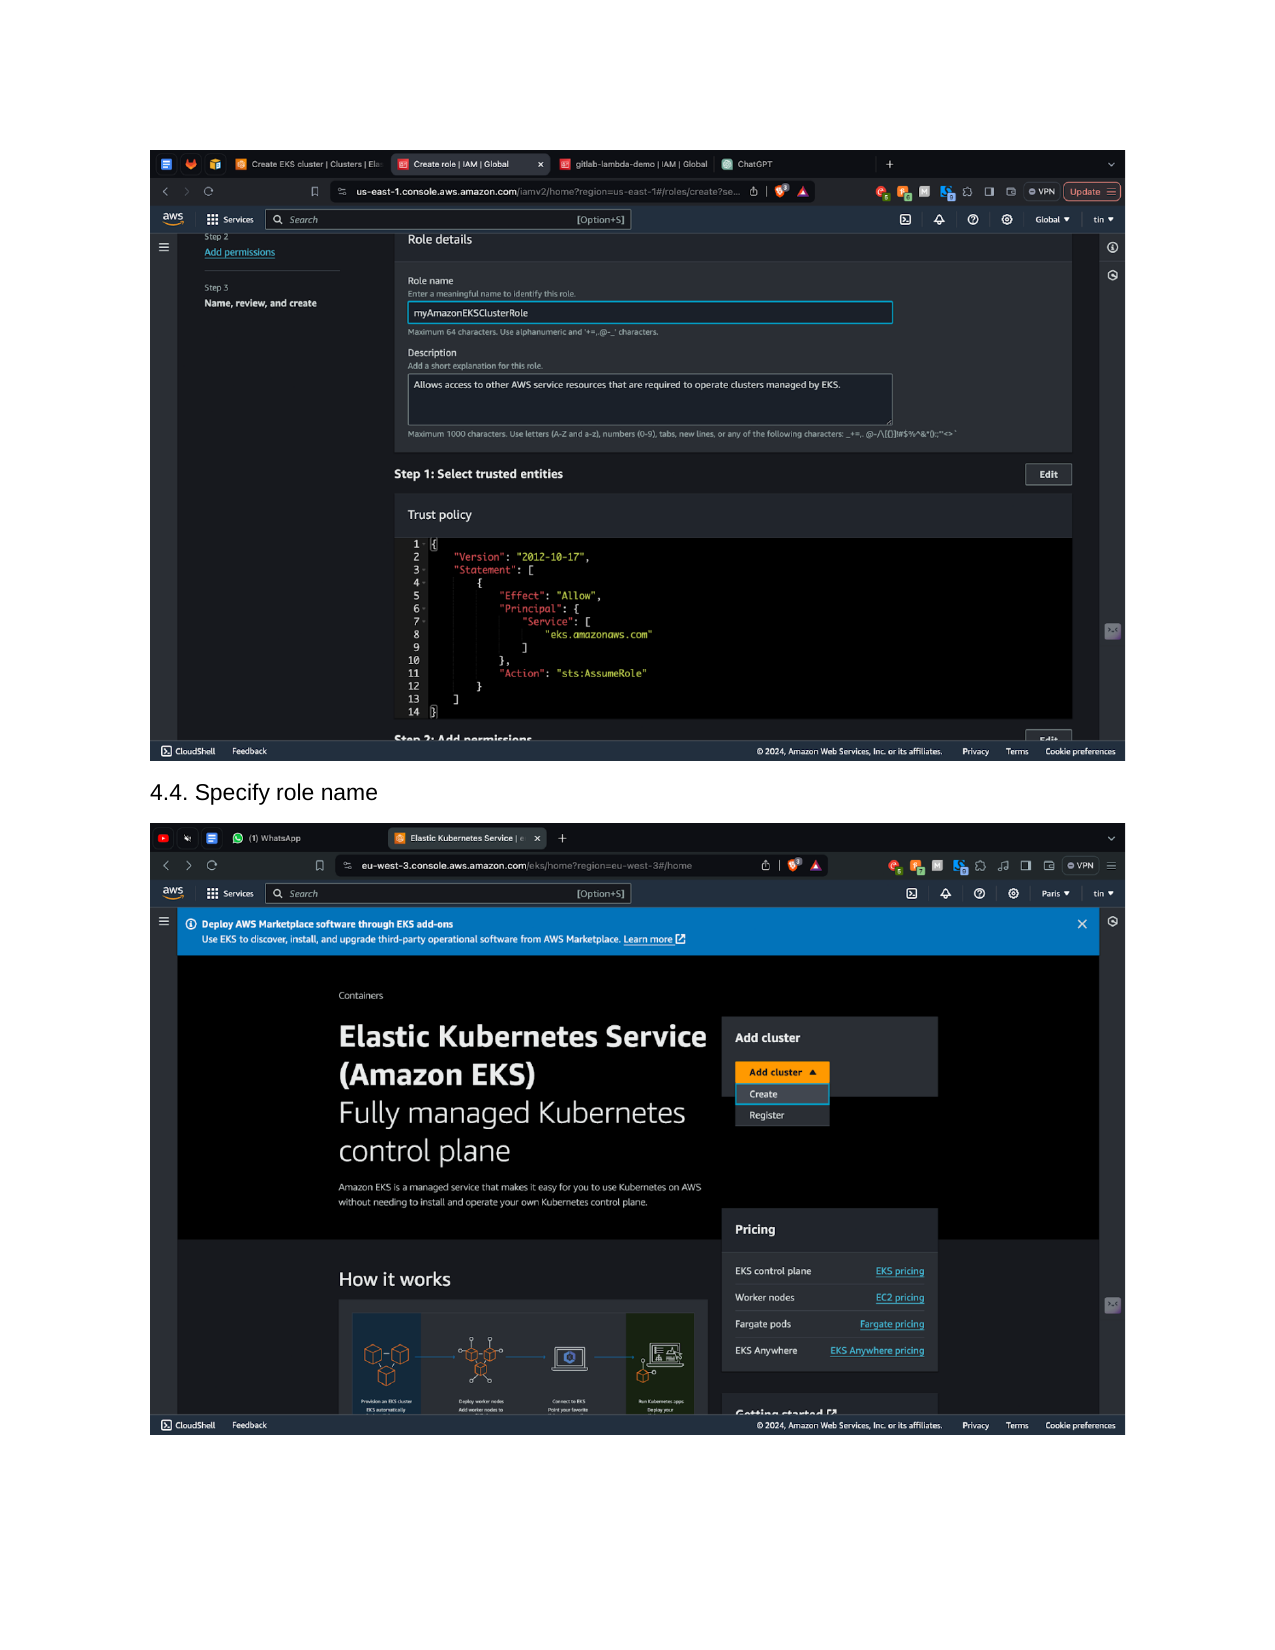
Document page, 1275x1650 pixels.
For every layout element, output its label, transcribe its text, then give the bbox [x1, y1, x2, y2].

text 4.4. Specify role name [150, 779, 1125, 806]
